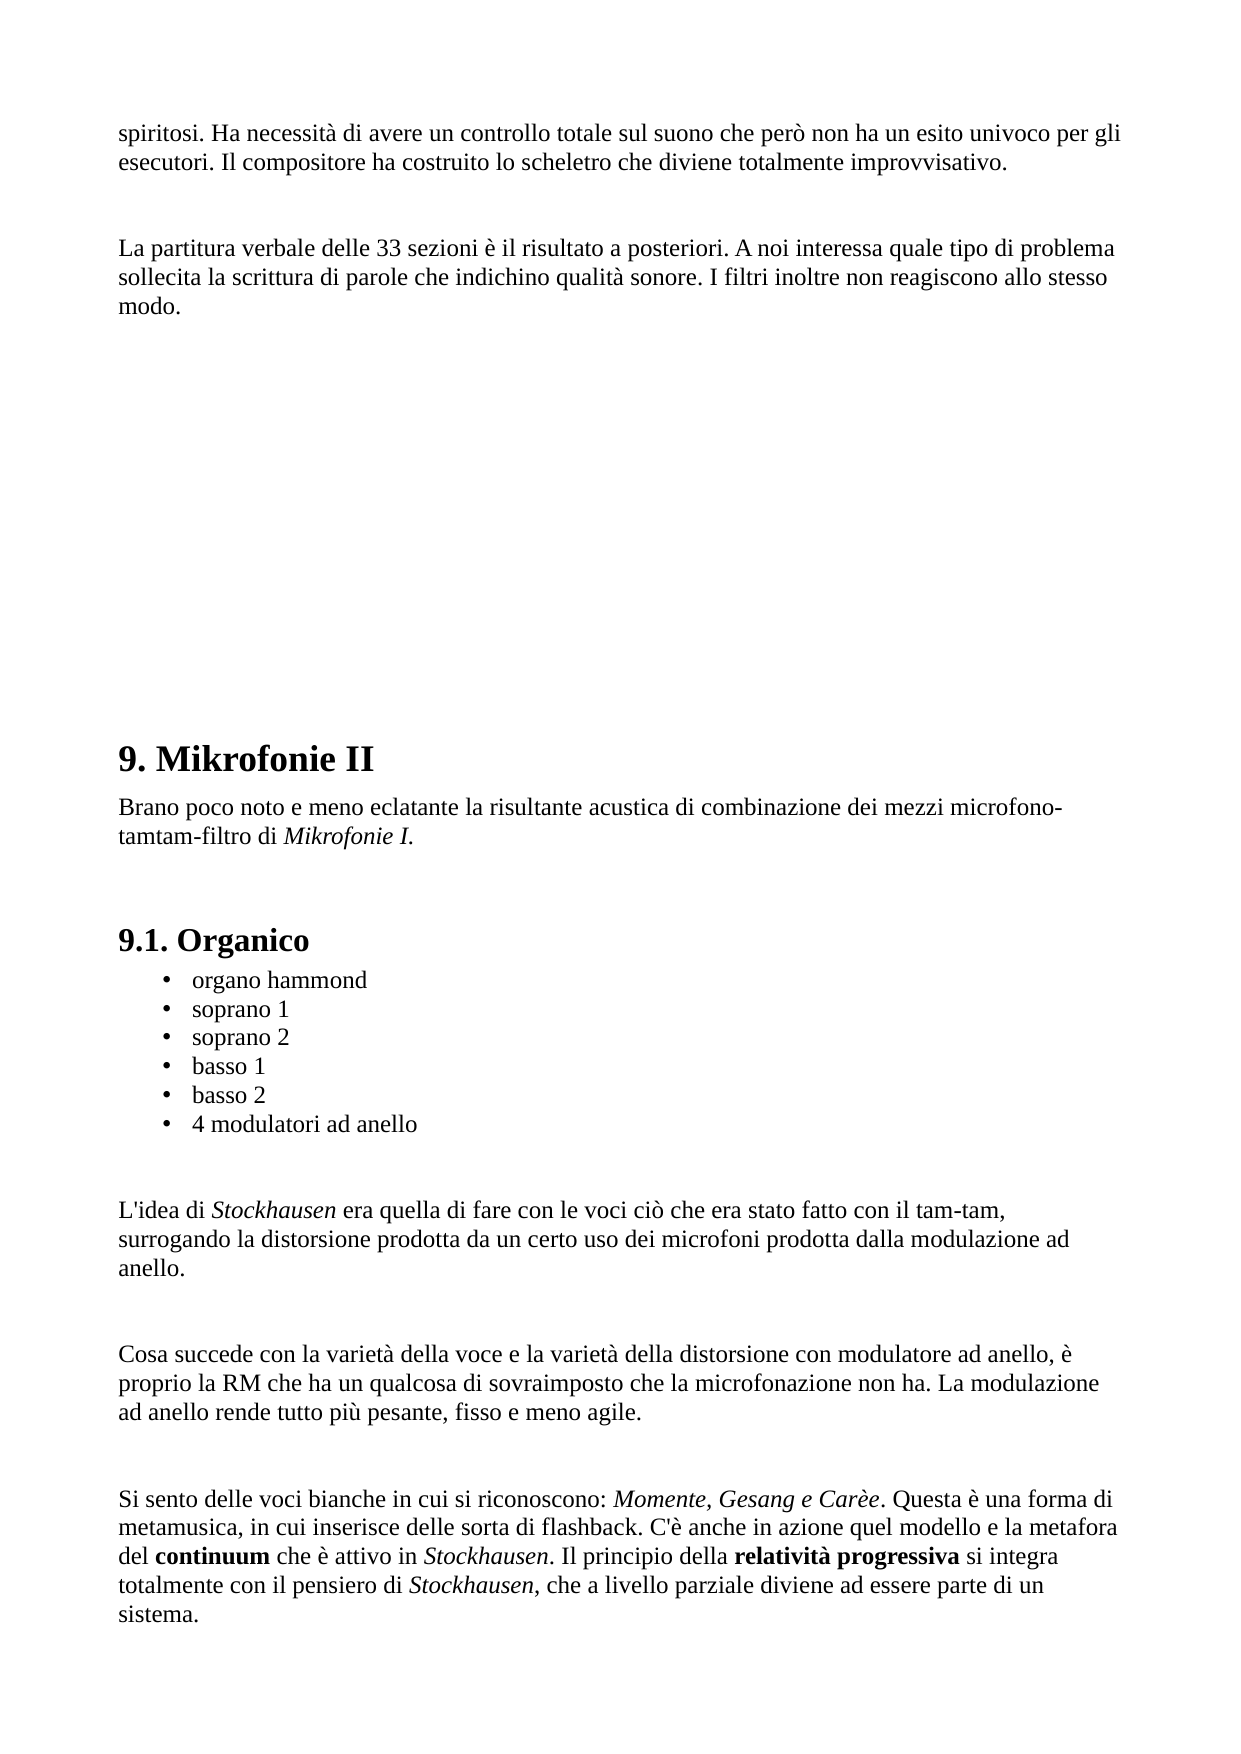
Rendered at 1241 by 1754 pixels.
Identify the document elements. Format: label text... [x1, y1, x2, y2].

list basso 1 [162, 1051, 1122, 1080]
text La partitura verbale delle 33 sezioni è il risultato a posteriori. A noi interessa quale tipo di problema sollecita la scrittura di parole che indichino qualità sonore. I filtri inoltre non reagiscono allo stesso modo. [118, 233, 1122, 320]
text Brano poco noto e meno eclatante la risultante acustica di combinazione dei mezzi microfono-tamtam-filtro di Mikrofonie I. [118, 792, 1122, 850]
list soprano 1 [162, 994, 1122, 1022]
text L'idea di Stockhausen era quella di fare con le voci ciò che era stato fatto con il tam-tam, surrogando la distorsione prodotta da un certo uso dei microfoni prodotta dalla modulazione ad anello. [118, 1195, 1122, 1282]
list 4 modulatori ad anello [162, 1109, 1122, 1137]
text spiritosi. Ha necessità di avere un controllo totale sul suono che però non ha un esito univoco per gli esecutori. Il compositore ha costruito lo scheletro che diviene totalmente improvvisativo. [118, 118, 1122, 176]
subtitle 9. Mikrofonie II [118, 737, 1122, 780]
text Cosa succede con la varietà della voce e la varietà della distorsione con modulatore ad anello, è proprio la RM che ha un qualcosa di sovraimposto che la microfonazione non ha. La modulazione ad anello rende tutto più pesante, fisso e meno agile. [118, 1339, 1122, 1426]
list organo hammond [162, 965, 1122, 994]
list soprano 2 [162, 1022, 1122, 1051]
list basso 2 [162, 1080, 1122, 1109]
subtitle 9.1. Organico [118, 920, 1122, 959]
text Si sento delle voci bianche in cui si riconoscono: Momente, Gesang e Carèe. Questa è una forma di metamusica, in cui inserisce delle sorta di flashback. C'è anche in azione quel modello e la metafora del continuum che è attivo in Stockhausen. Il principio della relatività progressiva si integra totalmente con il pensiero di Stockhausen, che a livello parziale diviene ad essere parte di un sistema. [118, 1484, 1122, 1627]
